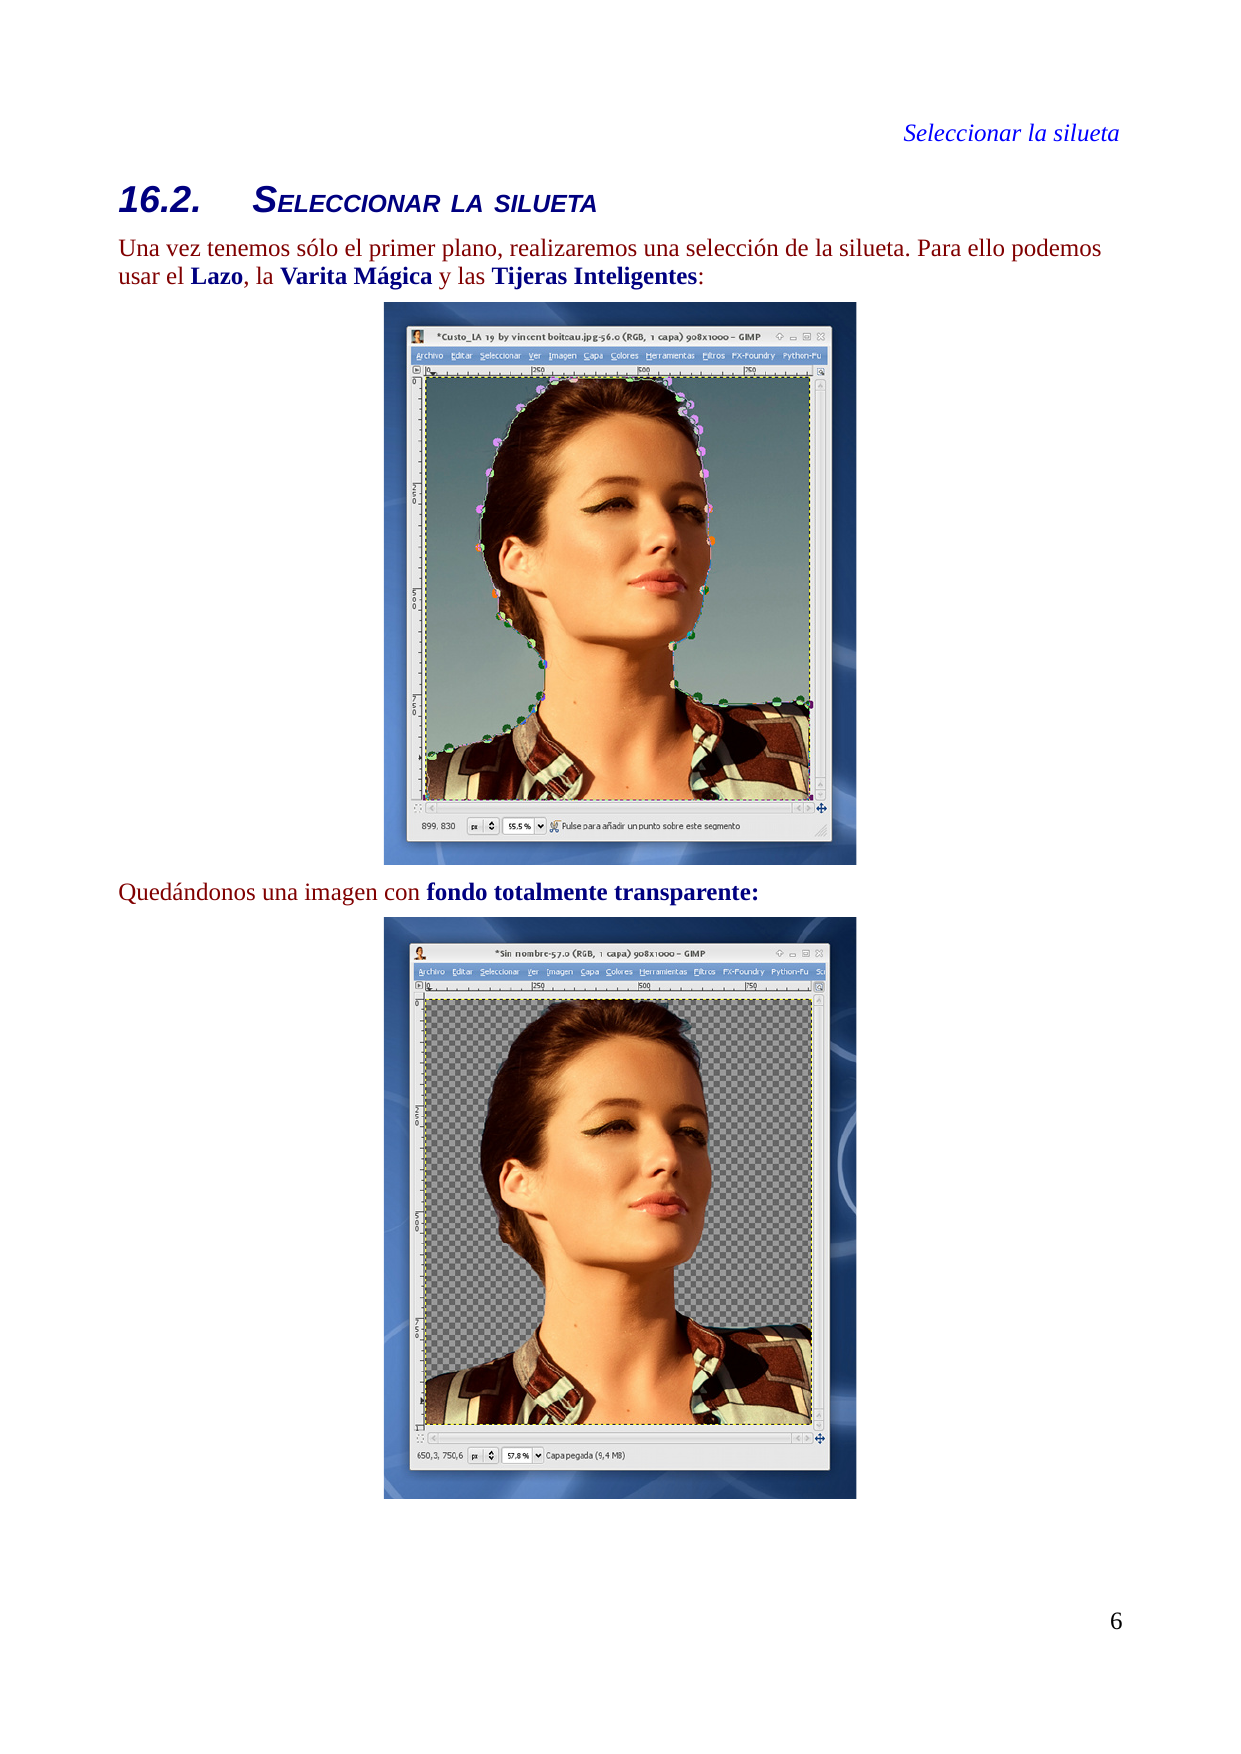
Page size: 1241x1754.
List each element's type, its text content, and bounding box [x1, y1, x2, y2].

picture [383, 917, 857, 1499]
picture [383, 302, 857, 865]
text Quedándonos una imagen con fondo totalmente transparente: [118, 877, 1122, 905]
subtitle Seleccionar la silueta [118, 177, 1122, 220]
text Una vez tenemos sólo el primer plano, realizaremos una selección de la silueta. Para ello podemos usar el Lazo, la Varita Mágica y las Tijeras Inteligentes: [118, 233, 1122, 290]
